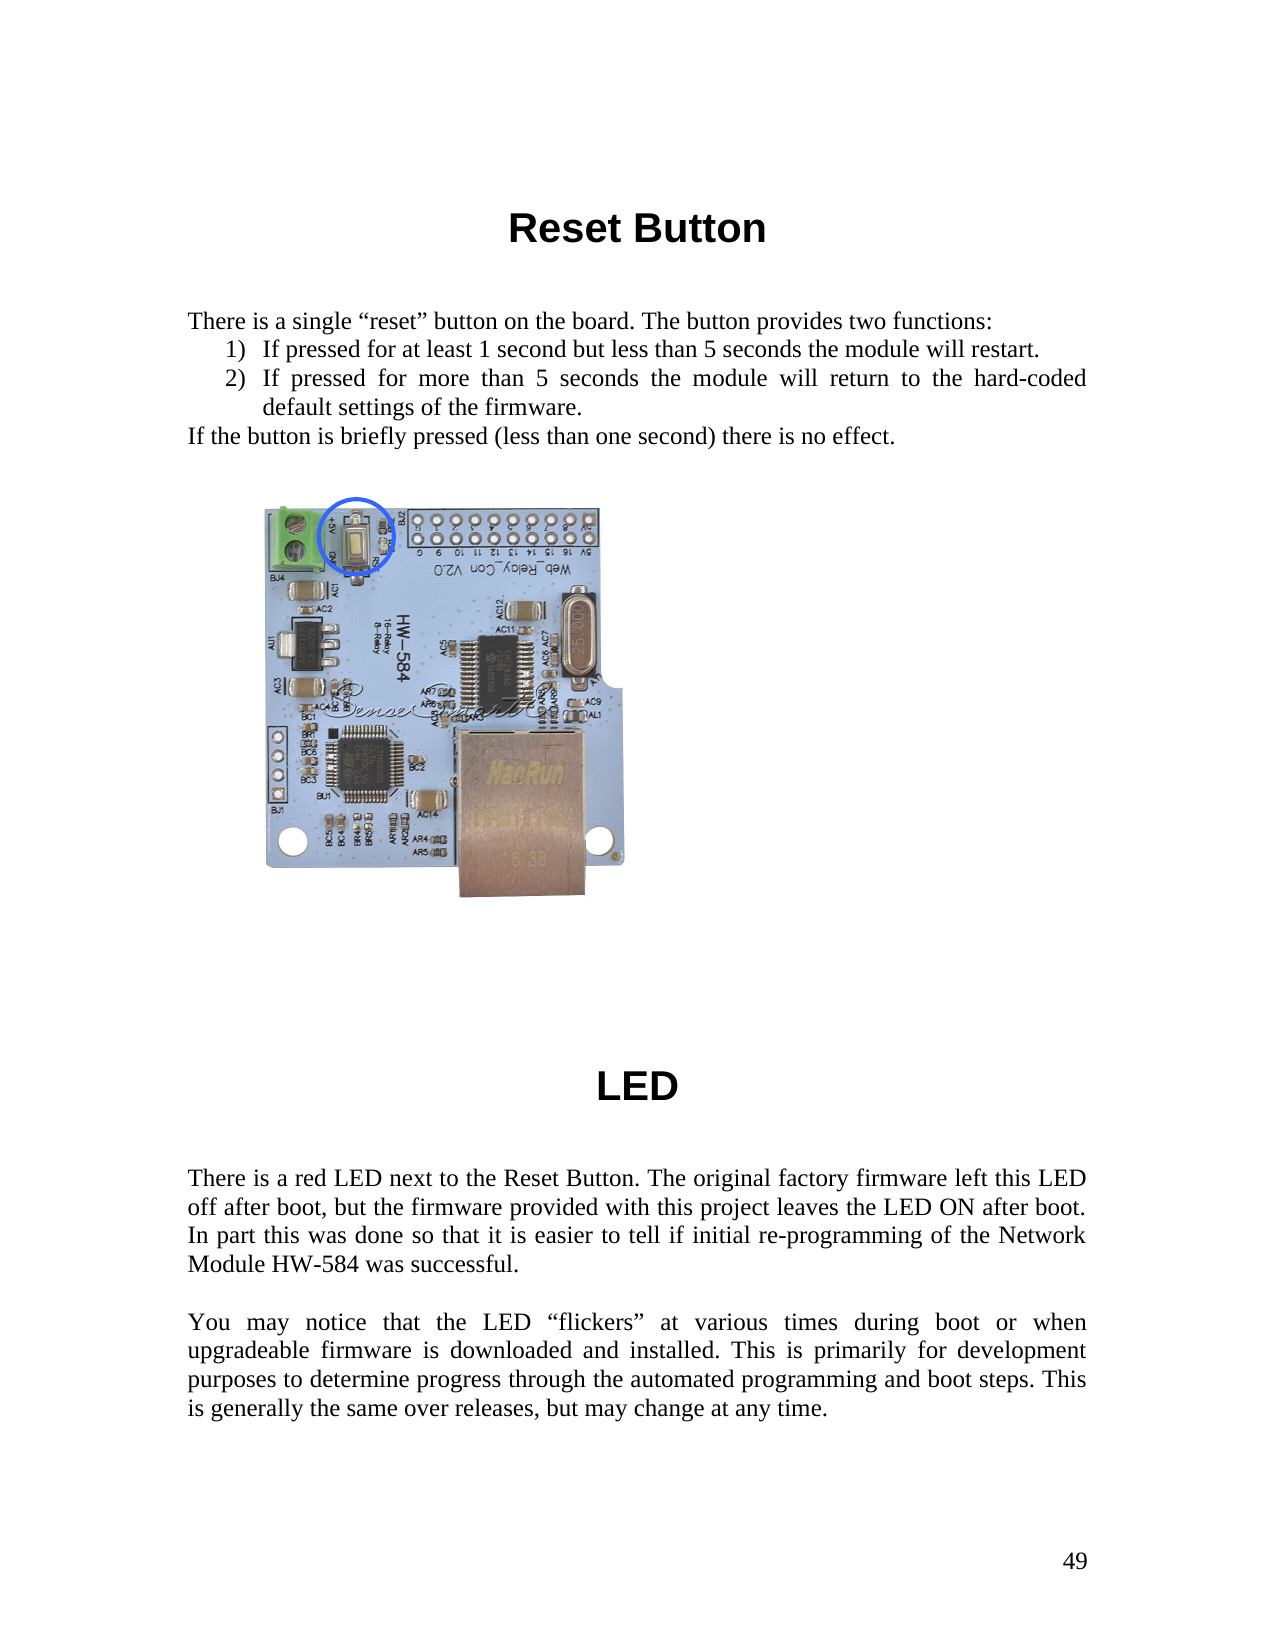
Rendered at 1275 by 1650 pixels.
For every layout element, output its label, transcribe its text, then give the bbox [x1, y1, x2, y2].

text There is a single “reset” button on the board. The button provides two functions: [187, 306, 1087, 334]
picture [187, 449, 688, 950]
subtitle Reset Button [187, 204, 1087, 252]
list If pressed for more than 5 seconds the module will return to the hard-coded default settings of the firmware. [225, 363, 1087, 421]
list If pressed for at least 1 second but less than 5 seconds the module will restart. [225, 334, 1087, 363]
text If the button is briefly pressed (less than one second) there is no effect. [187, 421, 1087, 449]
text There is a red LED next to the Reset Button. The original factory firmware left this LED off after boot, but the firmware provided with this project leaves the LED ON after boot. In part this was done so that it is easier to tell if initial re-programming of the Network Module HW-584 was successful. [187, 1163, 1087, 1278]
text You may notice that the LED “flickers” at various times during boot or when upgradeable firmware is downloaded and installed. This is primarily for development purposes to determine progress through the automated programming and boot steps. This is generally the same over releases, but may change at any time. [187, 1307, 1087, 1422]
subtitle LED [187, 1061, 1087, 1109]
